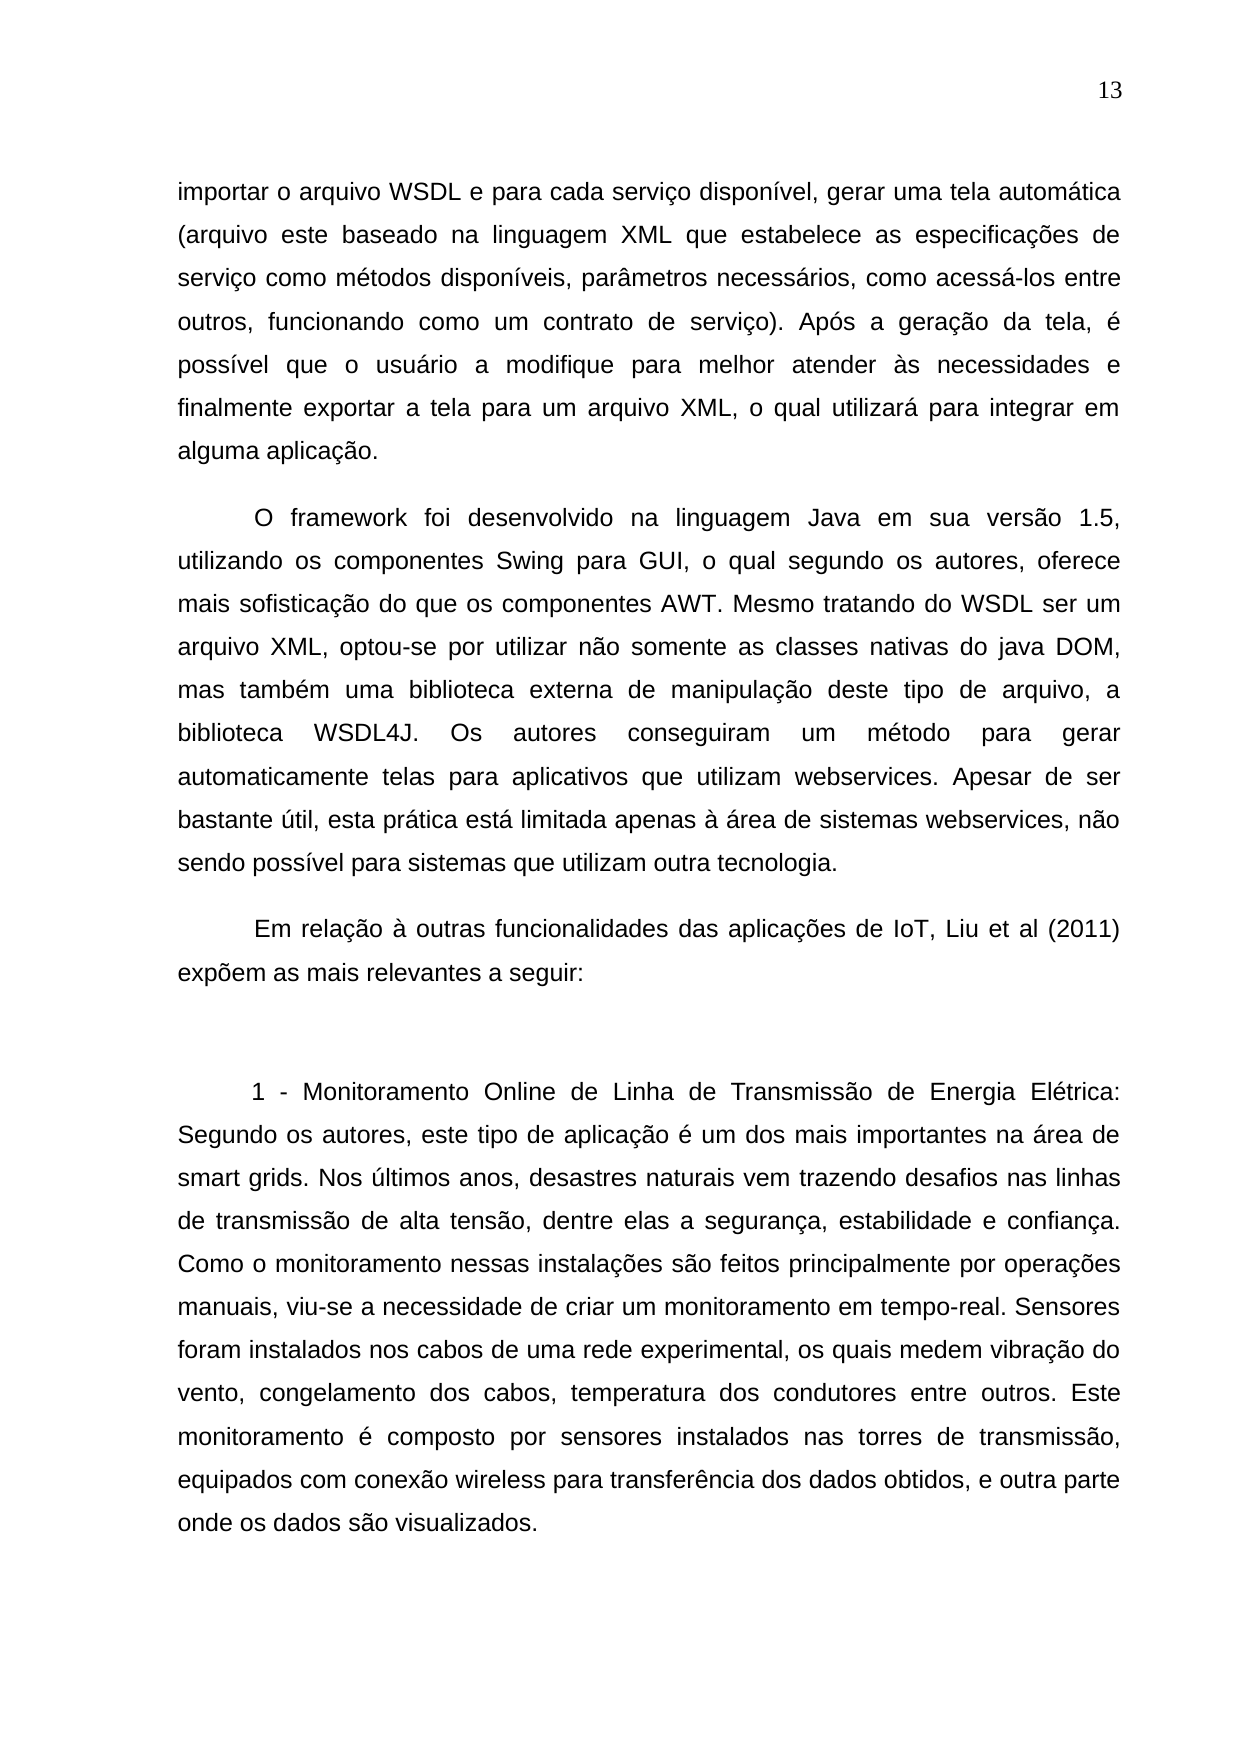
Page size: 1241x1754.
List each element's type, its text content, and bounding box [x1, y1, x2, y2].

text O framework foi desenvolvido na linguagem Java em sua versão 1.5, utilizando os componentes Swing para GUI, o qual segundo os autores, oferece mais sofisticação do que os componentes AWT. Mesmo tratando do WSDL ser um arquivo XML, optou-se por utilizar não somente as classes nativas do java DOM, mas também uma biblioteca externa de manipulação deste tipo de arquivo, a biblioteca WSDL4J. Os autores conseguiram um método para gerar automaticamente telas para aplicativos que utilizam webservices. Apesar de ser bastante útil, esta prática está limitada apenas à área de sistemas webservices, não sendo possível para sistemas que utilizam outra tecnologia. [177, 503, 1122, 876]
text importar o arquivo WSDL e para cada serviço disponível, gerar uma tela automática (arquivo este baseado na linguagem XML que estabelece as especificações de serviço como métodos disponíveis, parâmetros necessários, como acessá-los entre outros, funcionando como um contrato de serviço). Após a geração da tela, é possível que o usuário a modifique para melhor atender às necessidades e finalmente exportar a tela para um arquivo XML, o qual utilizará para integrar em alguma aplicação. [177, 177, 1122, 465]
text 1 - Monitoramento Online de Linha de Transmissão de Energia Elétrica: Segundo os autores, este tipo de aplicação é um dos mais importantes na área de smart grids. Nos últimos anos, desastres naturais vem trazendo desafios nas linhas de transmissão de alta tensão, dentre elas a segurança, estabilidade e confiança. Como o monitoramento nessas instalações são feitos principalmente por operações manuais, viu-se a necessidade de criar um monitoramento em tempo-real. Sensores foram instalados nos cabos de uma rede experimental, os quais medem vibração do vento, congelamento dos cabos, temperatura dos condutores entre outros. Este monitoramento é composto por sensores instalados nas torres de transmissão, equipados com conexão wireless para transferência dos dados obtidos, e outra parte onde os dados são visualizados. [177, 1076, 1122, 1536]
text Em relação à outras funcionalidades das aplicações de IoT, Liu et al (2011) expõem as mais relevantes a seguir: [177, 914, 1122, 986]
